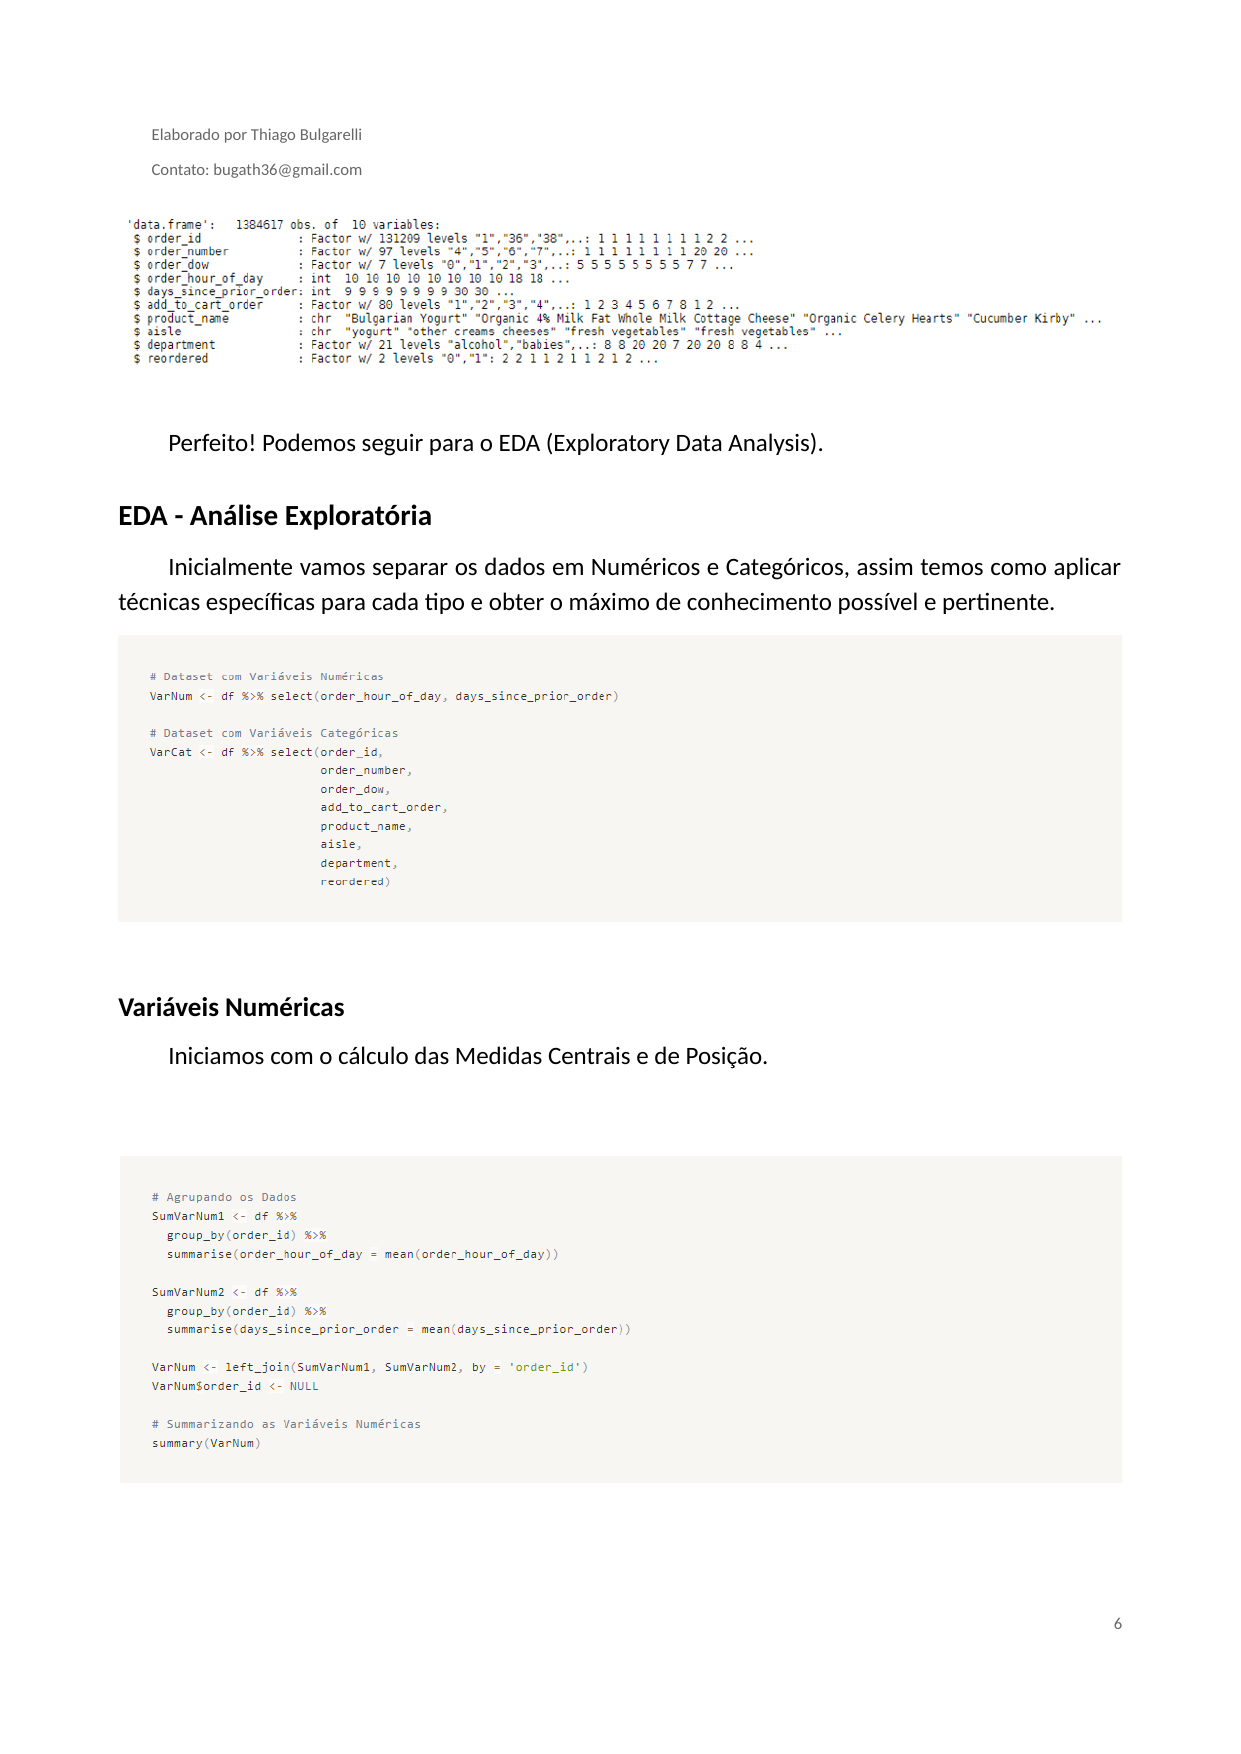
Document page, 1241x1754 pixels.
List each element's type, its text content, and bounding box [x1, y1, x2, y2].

subtitle Variáveis Numéricas [118, 990, 1122, 1023]
picture [118, 209, 1123, 373]
picture [118, 635, 1123, 922]
subtitle EDA - Análise Exploratória [118, 497, 1122, 533]
picture [118, 1156, 1123, 1483]
text Iniciamos com o cálculo das Medidas Centrais e de Posição. [118, 1040, 1122, 1071]
text Perfeito! Podemos seguir para o EDA (Exploratory Data Analysis). [118, 427, 1122, 457]
text Inicialmente vamos separar os dados em Numéricos e Categóricos, assim temos como aplicar técnicas específicas para cada tipo e obter o máximo de conhecimento possível e pertinente. [118, 551, 1122, 616]
